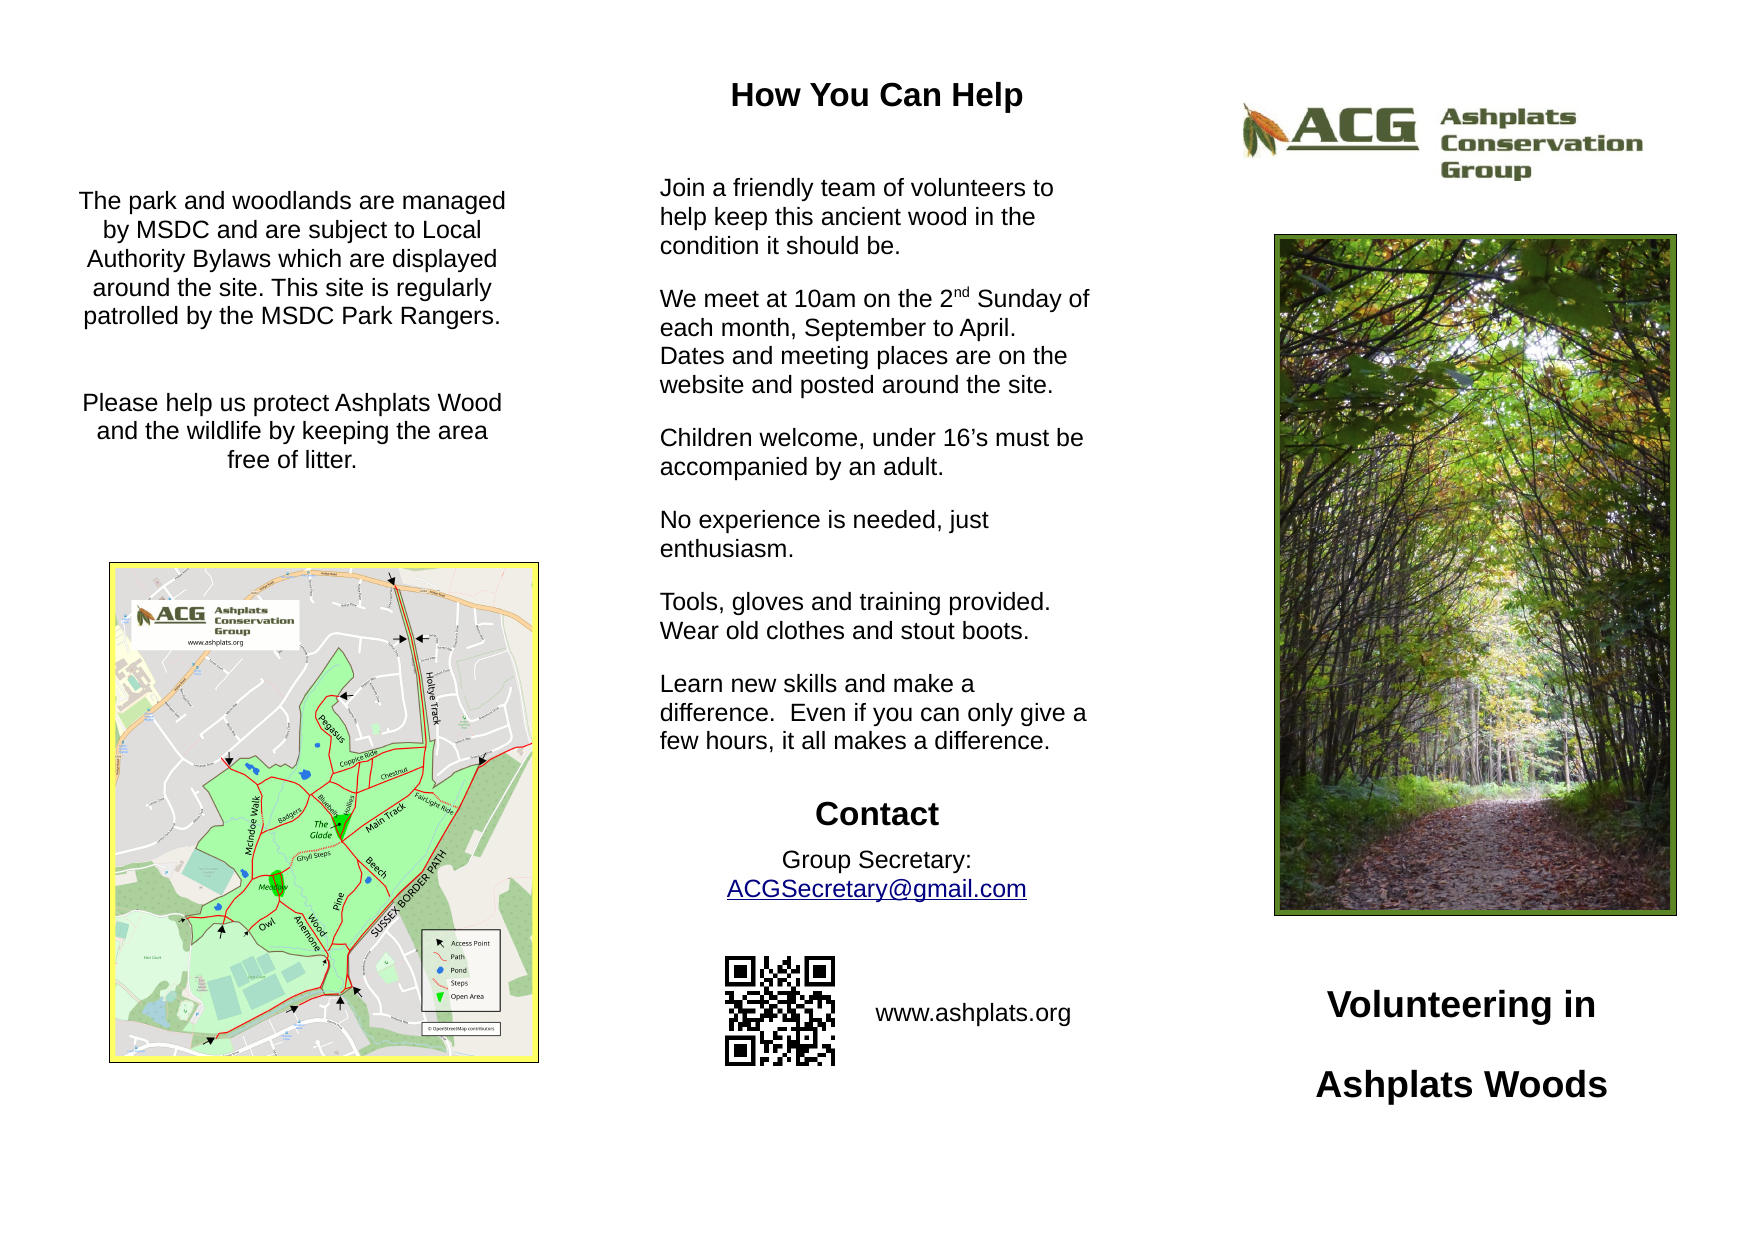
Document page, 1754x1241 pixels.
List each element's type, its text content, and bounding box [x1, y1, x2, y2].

picture [707, 938, 853, 1084]
text We meet at 10am on the 2nd Sunday of each month, September to April. Dates and meeting places are on the website and posted around the site. [659, 284, 1094, 399]
subtitle Ashplats Woods [1244, 1062, 1679, 1106]
text Children welcome, under 16’s must be accompanied by an adult. [659, 423, 1094, 481]
text [659, 998, 707, 1026]
picture [1279, 239, 1671, 910]
text Tools, gloves and training provided. Wear old clothes and stout boots. [659, 587, 1094, 644]
subtitle How You Can Help [659, 75, 1094, 113]
picture [115, 568, 533, 1056]
picture [1242, 102, 1643, 181]
text No experience is needed, just enthusiasm. [659, 505, 1094, 562]
text Learn new skills and make a difference. Even if you can only give a few hours, it all makes a difference. [659, 669, 1094, 755]
text Please help us protect Ashplats Wood and the wildlife by keeping the area free of litter. [75, 387, 509, 474]
subtitle Volunteering in [1244, 982, 1679, 1025]
subtitle Contact [659, 794, 1094, 833]
text www.ashplats.org [853, 998, 1094, 1026]
text Join a friendly team of volunteers to help keep this ancient wood in the condition it should be. [659, 173, 1094, 259]
text Group Secretary: ACGSecretary@gmail.com [659, 845, 1094, 903]
text The park and woodlands are managed by MSDC and are subject to Local Authority Bylaws which are displayed around the site. This site is regularly patrolled by the MSDC Park Rangers. [75, 186, 509, 330]
